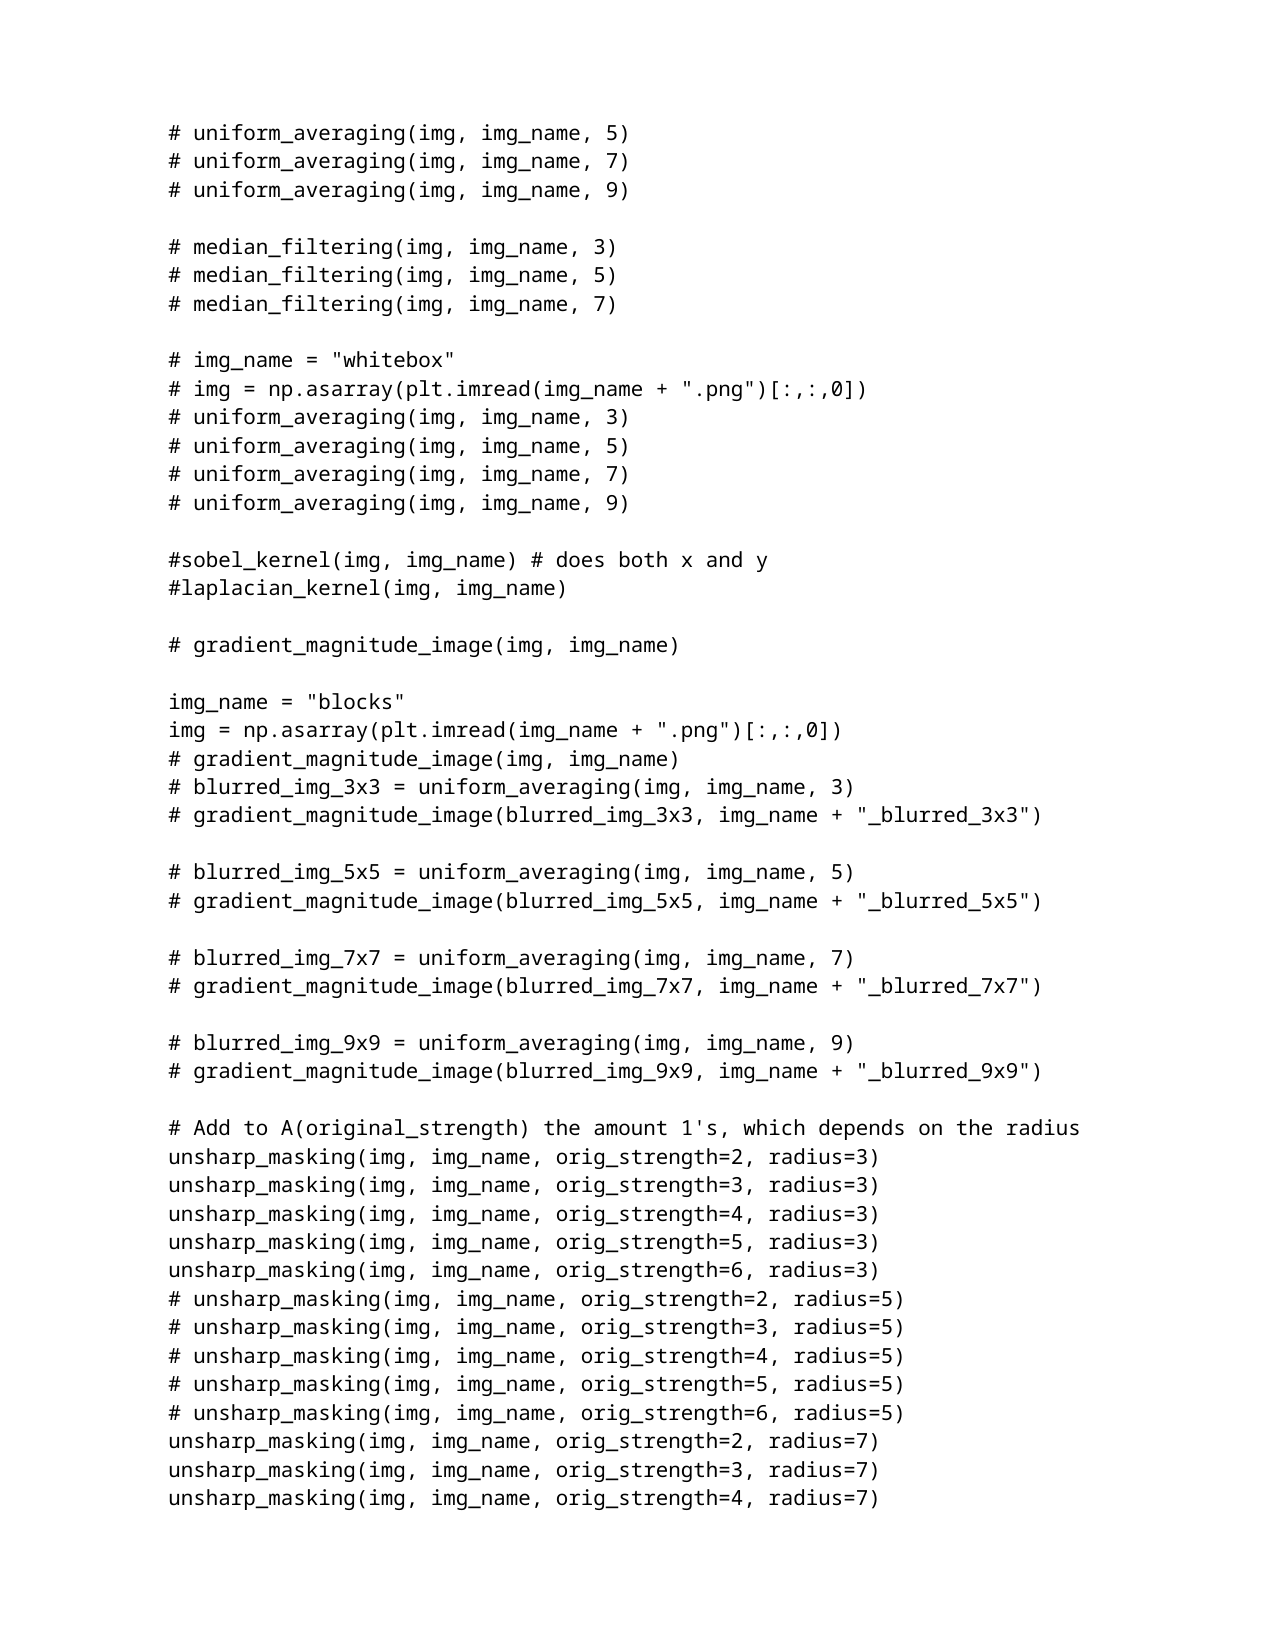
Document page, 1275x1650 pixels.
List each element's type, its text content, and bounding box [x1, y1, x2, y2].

text unsharp_masking(img, img_name, orig_strength=4, radius=7) [118, 1483, 1157, 1512]
text # uniform_averaging(img, img_name, 9) [118, 488, 1157, 516]
text # gradient_magnitude_image(img, img_name) [118, 744, 1157, 772]
text # blurred_img_5x5 = uniform_averaging(img, img_name, 5) [118, 857, 1157, 886]
text # uniform_averaging(img, img_name, 3) [118, 402, 1157, 431]
text unsharp_masking(img, img_name, orig_strength=6, radius=3) [118, 1256, 1157, 1284]
text unsharp_masking(img, img_name, orig_strength=3, radius=7) [118, 1455, 1157, 1483]
text # blurred_img_3x3 = uniform_averaging(img, img_name, 3) [118, 772, 1157, 801]
text # blurred_img_7x7 = uniform_averaging(img, img_name, 7) [118, 943, 1157, 971]
text # uniform_averaging(img, img_name, 5) [118, 431, 1157, 459]
text # gradient_magnitude_image(blurred_img_9x9, img_name + "_blurred_9x9") [118, 1057, 1157, 1085]
text # uniform_averaging(img, img_name, 7) [118, 147, 1157, 175]
text # gradient_magnitude_image(img, img_name) [118, 630, 1157, 658]
text # unsharp_masking(img, img_name, orig_strength=3, radius=5) [118, 1312, 1157, 1341]
text # uniform_averaging(img, img_name, 7) [118, 459, 1157, 488]
text #laplacian_kernel(img, img_name) [118, 573, 1157, 602]
text # unsharp_masking(img, img_name, orig_strength=5, radius=5) [118, 1369, 1157, 1398]
text unsharp_masking(img, img_name, orig_strength=5, radius=3) [118, 1227, 1157, 1256]
text #sobel_kernel(img, img_name) # does both x and y [118, 545, 1157, 573]
text # unsharp_masking(img, img_name, orig_strength=6, radius=5) [118, 1398, 1157, 1426]
text unsharp_masking(img, img_name, orig_strength=3, radius=3) [118, 1170, 1157, 1199]
text unsharp_masking(img, img_name, orig_strength=2, radius=3) [118, 1142, 1157, 1170]
text unsharp_masking(img, img_name, orig_strength=4, radius=3) [118, 1199, 1157, 1227]
text # median_filtering(img, img_name, 3) [118, 232, 1157, 260]
text # Add to A(original_strength) the amount 1's, which depends on the radius [118, 1113, 1157, 1142]
text img_name = "blocks" [118, 687, 1157, 715]
text # median_filtering(img, img_name, 7) [118, 289, 1157, 317]
text # gradient_magnitude_image(blurred_img_5x5, img_name + "_blurred_5x5") [118, 886, 1157, 914]
text # img = np.asarray(plt.imread(img_name + ".png")[:,:,0]) [118, 374, 1157, 402]
text # median_filtering(img, img_name, 5) [118, 260, 1157, 289]
text # gradient_magnitude_image(blurred_img_7x7, img_name + "_blurred_7x7") [118, 971, 1157, 1000]
text # gradient_magnitude_image(blurred_img_3x3, img_name + "_blurred_3x3") [118, 801, 1157, 829]
text # uniform_averaging(img, img_name, 9) [118, 175, 1157, 203]
text # blurred_img_9x9 = uniform_averaging(img, img_name, 9) [118, 1028, 1157, 1057]
text img = np.asarray(plt.imread(img_name + ".png")[:,:,0]) [118, 715, 1157, 744]
text unsharp_masking(img, img_name, orig_strength=2, radius=7) [118, 1426, 1157, 1455]
text # img_name = "whitebox" [118, 346, 1157, 374]
text # unsharp_masking(img, img_name, orig_strength=4, radius=5) [118, 1341, 1157, 1369]
text # unsharp_masking(img, img_name, orig_strength=2, radius=5) [118, 1284, 1157, 1312]
text # uniform_averaging(img, img_name, 5) [118, 118, 1157, 147]
